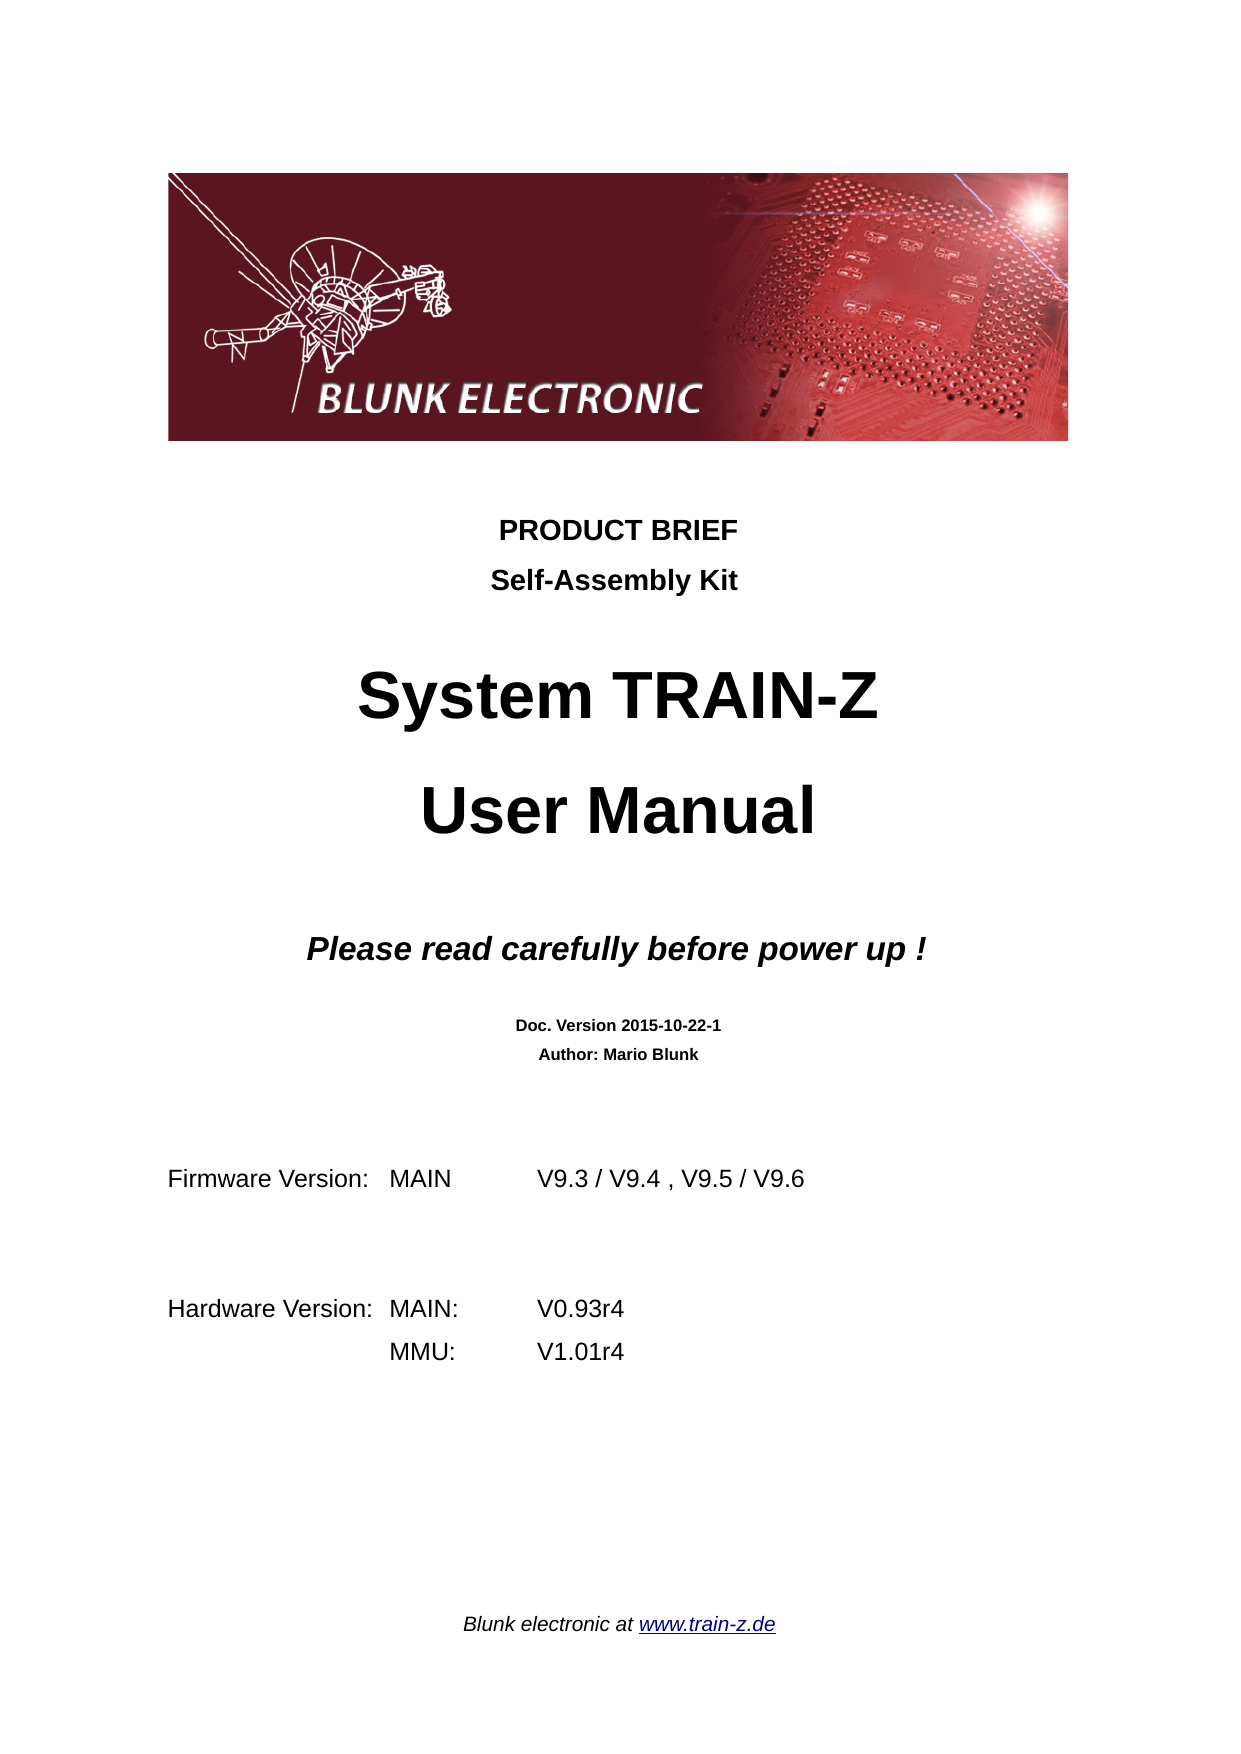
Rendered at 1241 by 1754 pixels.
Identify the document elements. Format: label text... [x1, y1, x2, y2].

table_cell [1069, 513, 1122, 1121]
table_cell [1069, 1121, 1122, 1366]
table_header [1069, 174, 1122, 513]
table_cell Firmware Version: MAIN V9.3 / V9.4 , V9.5 / V9.6 Hardware Version: MAIN: V0.93r4 MMU: V1.01r4 [168, 1121, 1069, 1366]
table_cell [118, 1121, 167, 1366]
table_header [118, 174, 167, 513]
picture [168, 173, 1069, 441]
table_cell [118, 513, 167, 1121]
table_cell PRODUCT BRIEF Self-Assembly Kit System TRAIN-Z User Manual Please read carefully before power up ! Doc. Version 2015-10-22-1 Author: Mario Blunk [168, 513, 1069, 1121]
table_header [168, 441, 1069, 513]
